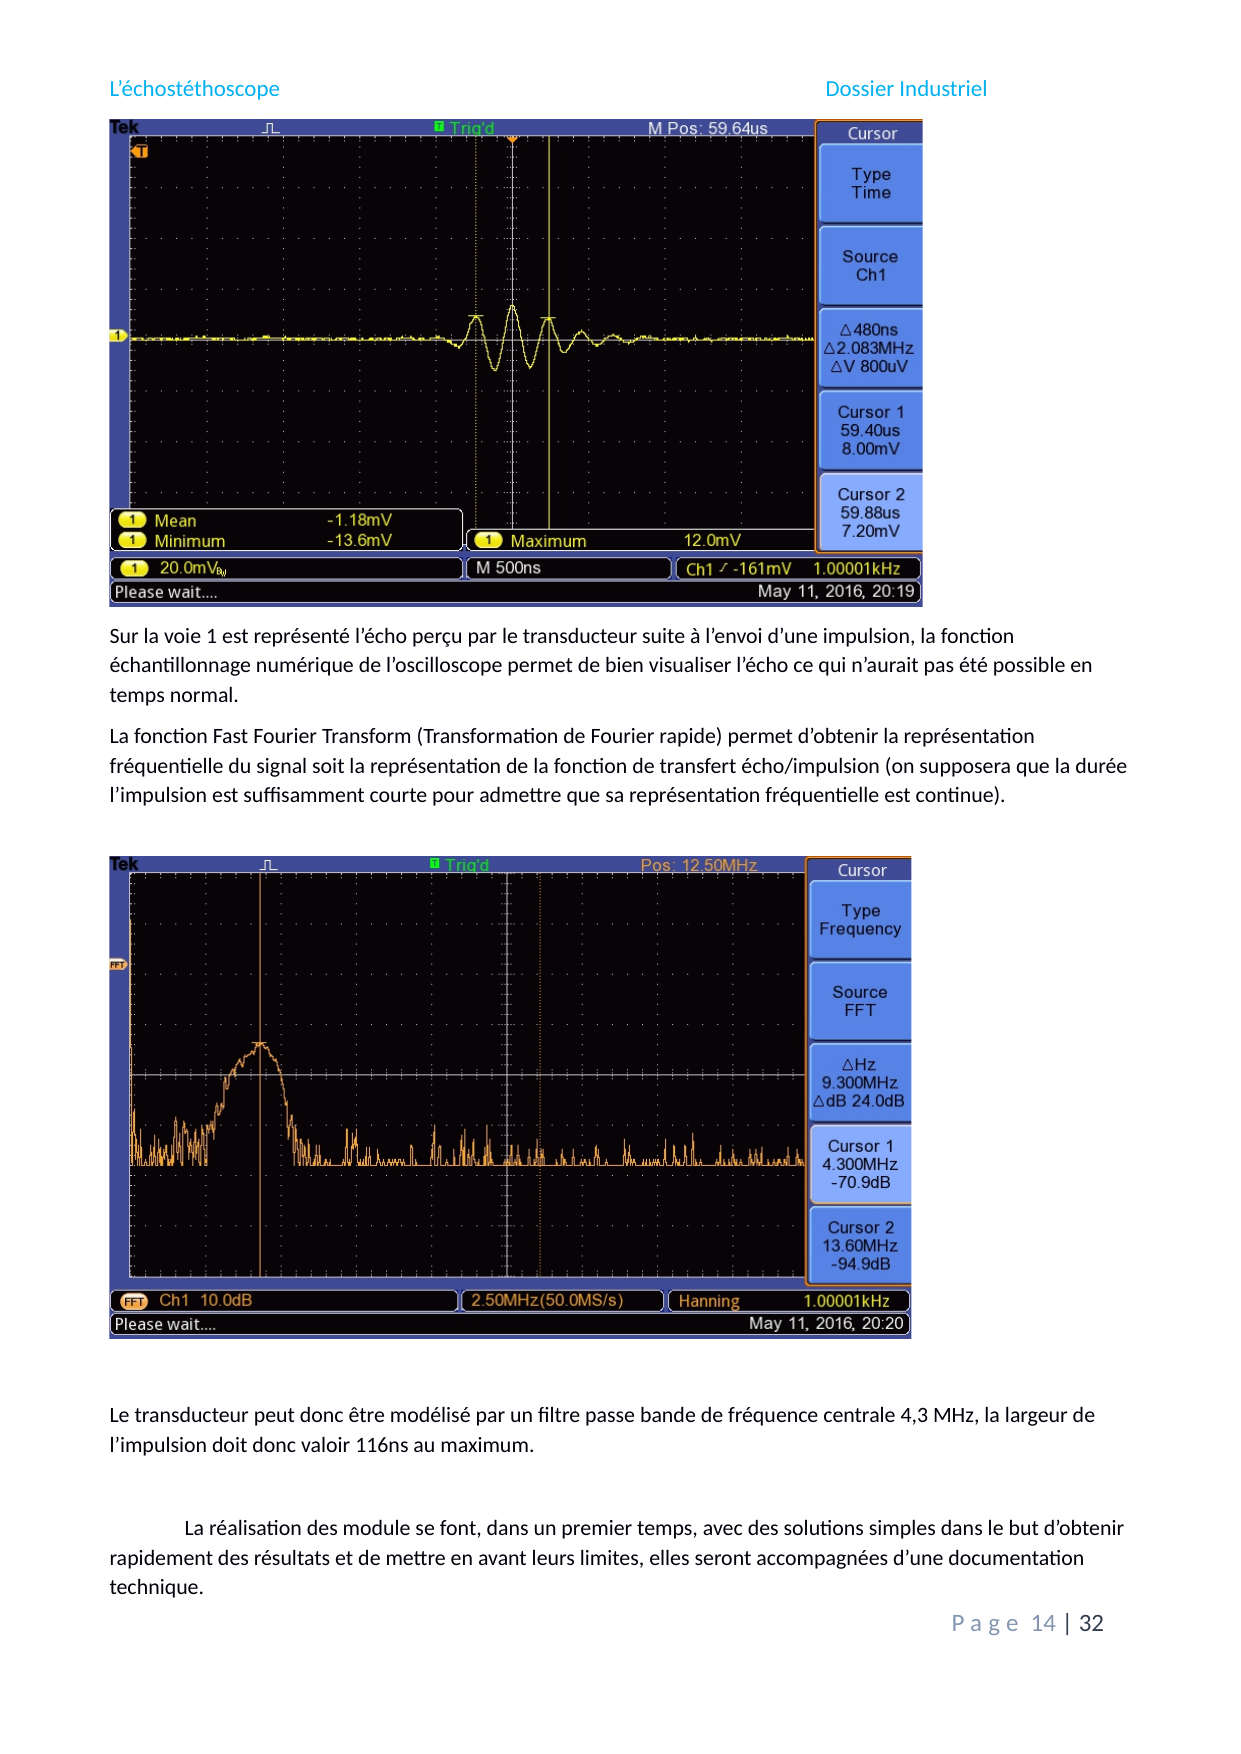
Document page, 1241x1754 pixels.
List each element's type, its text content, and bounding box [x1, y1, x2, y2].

text Sur la voie 1 est représenté l’écho perçu par le transducteur suite à l’envoi d’une impulsion, la fonction échantillonnage numérique de l’oscilloscope permet de bien visualiser l’écho ce qui n’aurait pas été possible en temps normal. [109, 622, 1131, 707]
picture [109, 119, 923, 607]
text La réalisation des module se font, dans un premier temps, avec des solutions simples dans le but d’obtenir rapidement des résultats et de mettre en avant leurs limites, elles seront accompagnées d’une documentation technique. [109, 1514, 1131, 1600]
picture [109, 856, 912, 1339]
text La fonction Fast Fourier Transform (Transformation de Fourier rapide) permet d’obtenir la représentation fréquentielle du signal soit la représentation de la fonction de transfert écho/impulsion (on supposera que la durée l’impulsion est suffisamment courte pour admettre que sa représentation fréquentielle est continue). [109, 722, 1131, 808]
text Le transducteur peut donc être modélisé par un filtre passe bande de fréquence centrale 4,3 MHz, la largeur de l’impulsion doit donc valoir 116ns au maximum. [109, 1402, 1131, 1458]
